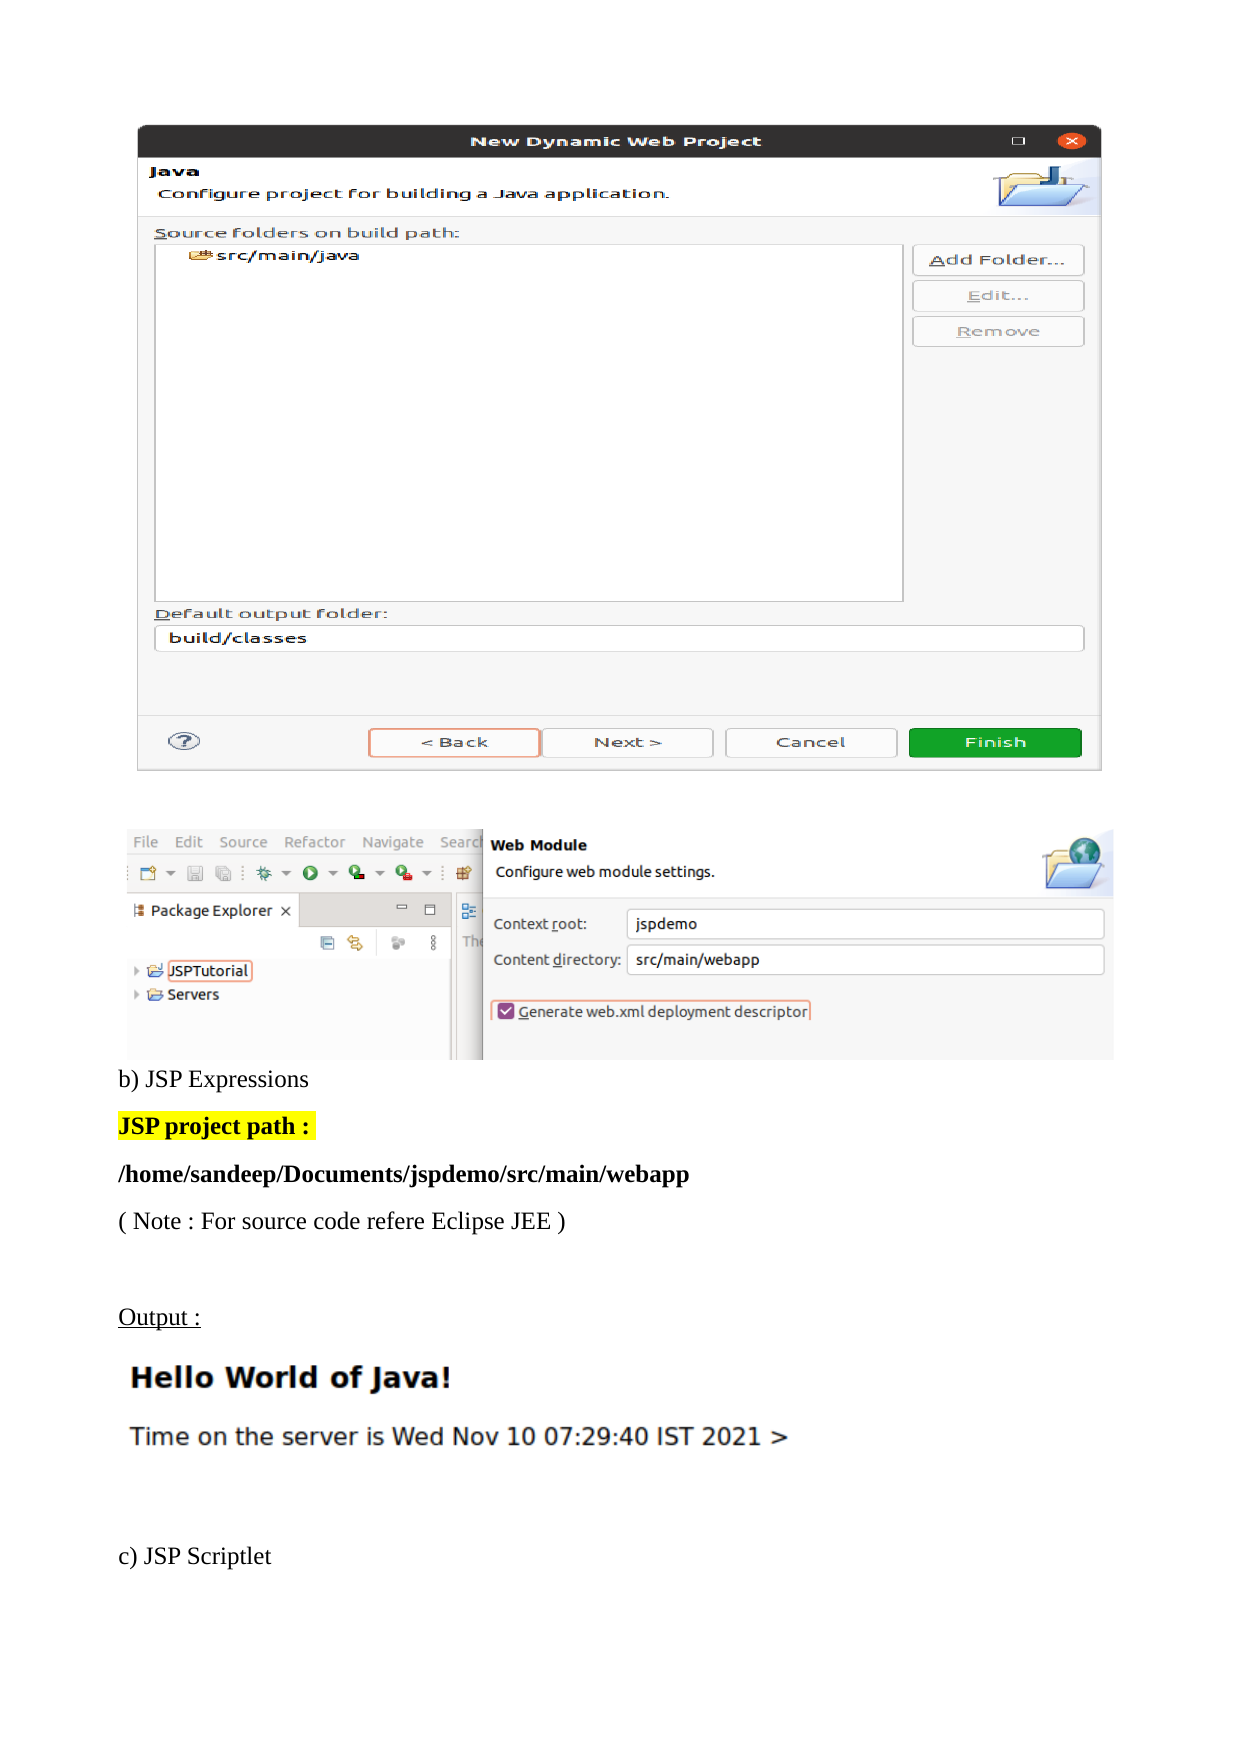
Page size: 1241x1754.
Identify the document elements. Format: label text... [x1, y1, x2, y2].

picture [126, 829, 1114, 1060]
text ( Note : For source code refere Eclipse JEE ) [118, 1206, 1122, 1235]
picture [123, 118, 1117, 778]
text Output : [118, 1302, 1122, 1330]
text /home/sandeep/Documents/jspdemo/src/main/webapp [118, 1159, 1122, 1188]
picture [118, 1349, 1123, 1489]
text JSP project path : [118, 1111, 1122, 1140]
text b) JSP Expressions [118, 829, 1122, 1092]
text c) JSP Scriptlet [118, 1541, 1122, 1569]
